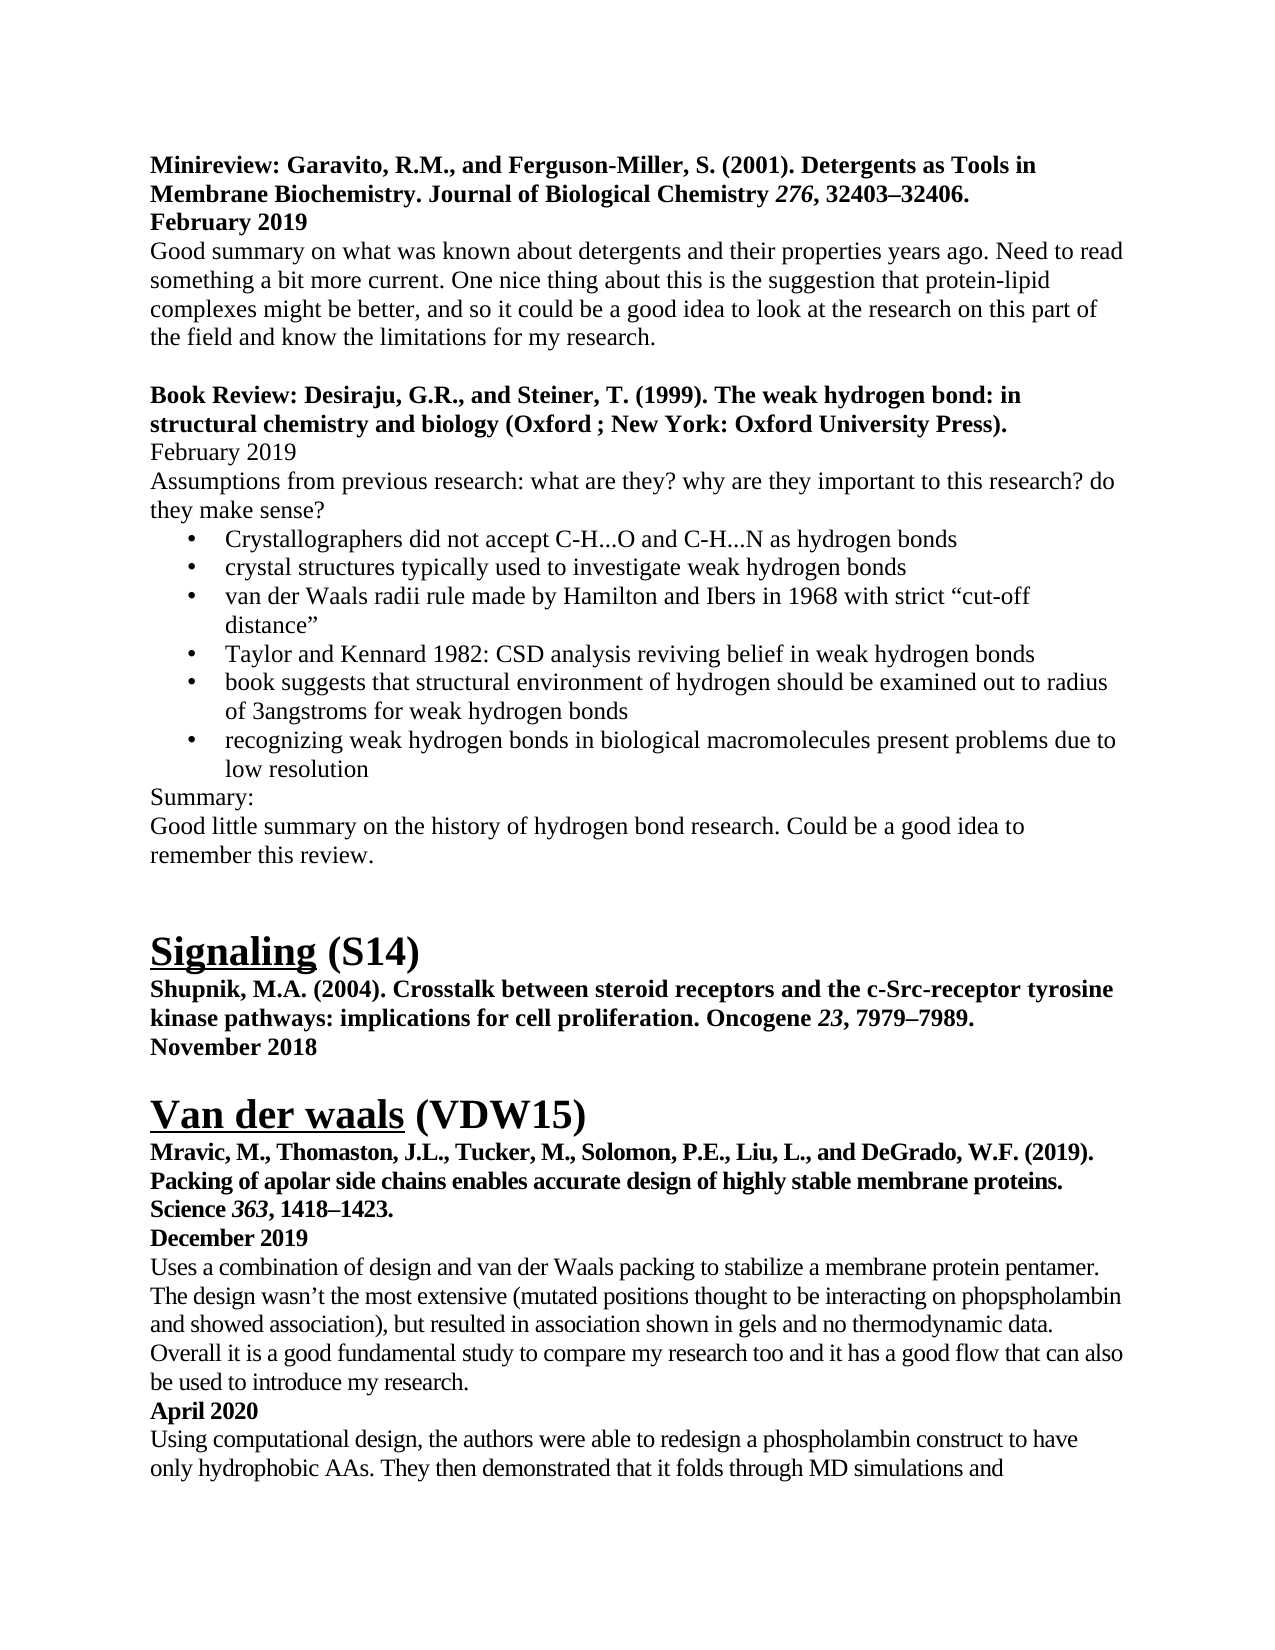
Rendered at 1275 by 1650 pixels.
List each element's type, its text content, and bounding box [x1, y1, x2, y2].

text Minireview: Garavito, R.M., and Ferguson-Miller, S. (2001). Detergents as Tools in Membrane Biochemistry. Journal of Biological Chemistry 276, 32403–32406. [150, 150, 1125, 207]
text Good summary on what was known about detergents and their properties years ago. Need to read something a bit more current. One nice thing about this is the suggestion that protein-lipid complexes might be better, and so it could be a good idea to look at the research on this part of the field and know the limitations for my research. [150, 236, 1125, 351]
text December 2019 [150, 1223, 1125, 1252]
text November 2018 [150, 1032, 1125, 1060]
list recognizing weak hydrogen bonds in biological macromolecules present problems due to low resolution [187, 725, 1125, 782]
list crystal structures typically used to investigate weak hydrogen bonds [187, 552, 1125, 581]
text Good little summary on the history of hydrogen bond research. Could be a good idea to remember this review. [150, 811, 1125, 869]
text Mravic, M., Thomaston, J.L., Tucker, M., Solomon, P.E., Liu, L., and DeGrado, W.F. (2019). Packing of apolar side chains enables accurate design of highly stable membrane proteins. Science 363, 1418–1423. [150, 1137, 1125, 1223]
text Assumptions from previous research: what are they? why are they important to this research? do they make sense? [150, 466, 1125, 524]
text Van der waals (VDW15) [150, 1089, 1125, 1137]
text Uses a combination of design and van der Waals packing to stabilize a membrane protein pentamer. The design wasn’t the most extensive (mutated positions thought to be interacting on phopspholambin and showed association), but resulted in association shown in gels and no thermodynamic data. Overall it is a good fundamental study to compare my research too and it has a good flow that can also be used to introduce my research. [150, 1252, 1125, 1396]
text February 2019 [150, 437, 1125, 466]
text February 2019 [150, 207, 1125, 236]
text Signaling (S14) [150, 926, 1125, 974]
text April 2020 [150, 1396, 1125, 1424]
list Crystallographers did not accept C-H...O and C-H...N as hydrogen bonds [187, 524, 1125, 552]
list Taylor and Kennard 1982: CSD analysis reviving belief in weak hydrogen bonds [187, 639, 1125, 667]
list book suggests that structural environment of hydrogen should be examined out to radius of 3angstroms for weak hydrogen bonds [187, 667, 1125, 725]
text Summary: [150, 782, 1125, 811]
list van der Waals radii rule made by Hamilton and Ibers in 1968 with strict “cut-off distance” [187, 581, 1125, 639]
text Shupnik, M.A. (2004). Crosstalk between steroid receptors and the c-Src-receptor tyrosine kinase pathways: implications for cell proliferation. Oncogene 23, 7979–7989. [150, 974, 1125, 1032]
text Book Review: Desiraju, G.R., and Steiner, T. (1999). The weak hydrogen bond: in structural chemistry and biology (Oxford ; New York: Oxford University Press). [150, 380, 1125, 437]
text Using computational design, the authors were able to redesign a phospholambin construct to have only hydrophobic AAs. They then demonstrated that it folds through MD simulations and [150, 1424, 1125, 1482]
